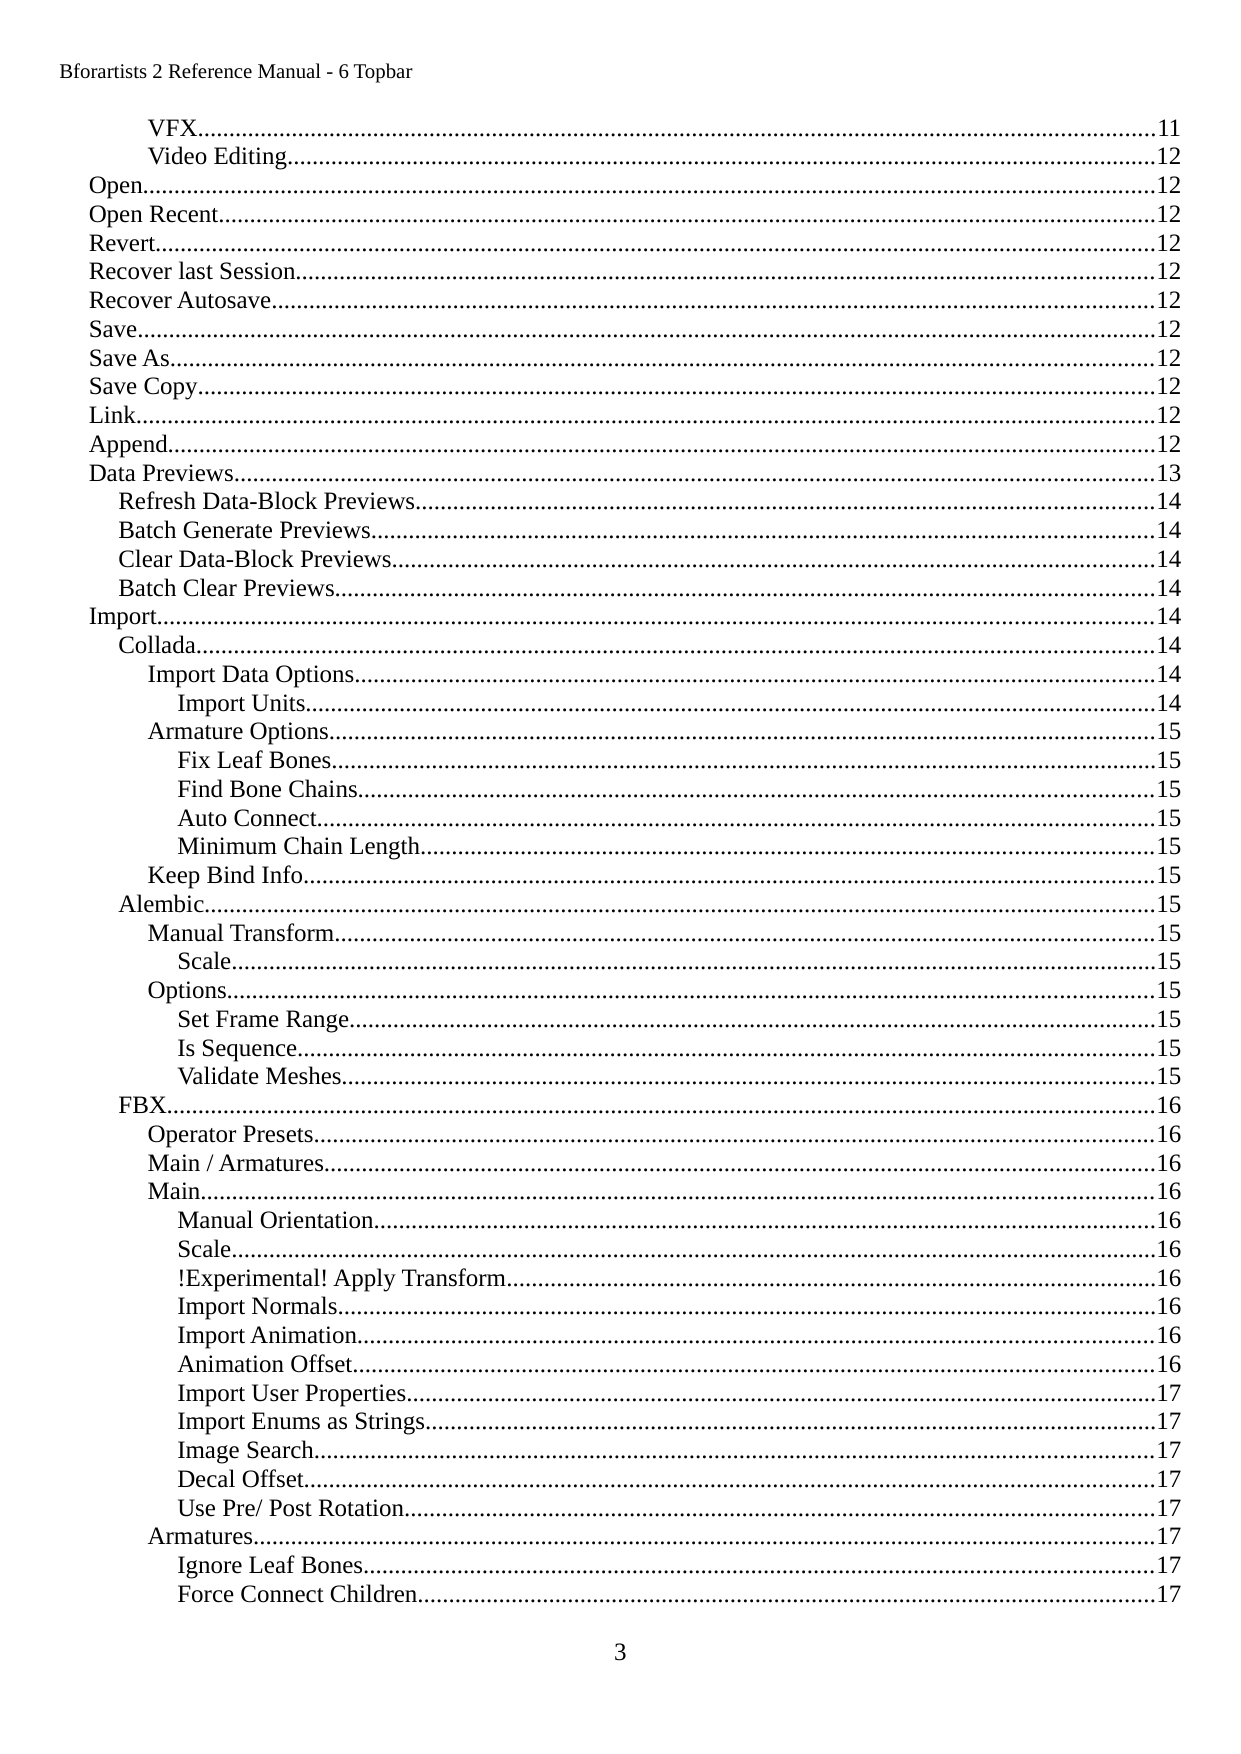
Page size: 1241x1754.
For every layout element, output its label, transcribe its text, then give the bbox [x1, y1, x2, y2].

text Alembic 15 [118, 889, 1181, 918]
text Import Enums as Strings 17 [177, 1406, 1181, 1435]
text Revert 12 [88, 228, 1181, 256]
text Find Bone Chains 15 [177, 774, 1181, 803]
text Keep Bind Info 15 [147, 860, 1181, 889]
text Manual Orientation 16 [177, 1205, 1181, 1234]
text Collada 14 [118, 630, 1181, 659]
text Image Search 17 [177, 1435, 1181, 1464]
text Scale 15 [177, 946, 1181, 975]
text Video Editing 12 [147, 141, 1181, 170]
text Set Frame Range 15 [177, 1004, 1181, 1033]
text Scale 16 [177, 1234, 1181, 1263]
text Import Units 14 [177, 688, 1181, 716]
text Clear Data-Block Previews 14 [118, 544, 1181, 573]
text Armatures 17 [147, 1521, 1181, 1550]
text Use Pre/ Post Rotation 17 [177, 1493, 1181, 1521]
text Import Animation 16 [177, 1320, 1181, 1349]
text Auto Connect 15 [177, 803, 1181, 831]
text Save 12 [88, 314, 1181, 343]
text Link 12 [88, 400, 1181, 429]
text Ignore Leaf Bones 17 [177, 1550, 1181, 1579]
text Validate Meshes 15 [177, 1061, 1181, 1090]
text Save As 12 [88, 343, 1181, 371]
text Append 12 [88, 429, 1181, 458]
text Refresh Data-Block Previews 14 [118, 486, 1181, 515]
text Armature Options 15 [147, 716, 1181, 745]
text Main 16 [147, 1176, 1181, 1205]
text Open 12 [88, 170, 1181, 199]
text Main / Armatures 16 [147, 1148, 1181, 1176]
text Animation Offset 16 [177, 1349, 1181, 1378]
text Recover last Session 12 [88, 256, 1181, 285]
text Decal Offset 17 [177, 1464, 1181, 1493]
text Save Copy 12 [88, 371, 1181, 400]
text Operator Presets 16 [147, 1119, 1181, 1148]
text Batch Generate Previews 14 [118, 515, 1181, 544]
text Force Connect Children 17 [177, 1579, 1181, 1608]
text Import 14 [88, 601, 1181, 630]
text Open Recent 12 [88, 199, 1181, 228]
text Manual Transform 15 [147, 918, 1181, 946]
text Recover Autosave 12 [88, 285, 1181, 314]
text Options 15 [147, 975, 1181, 1004]
text !Experimental! Apply Transform 16 [177, 1263, 1181, 1291]
text VFX 11 [147, 113, 1181, 141]
text Minimum Chain Length 15 [177, 831, 1181, 860]
text Data Previews 13 [88, 458, 1181, 486]
text Batch Clear Previews 14 [118, 573, 1181, 601]
text Is Sequence 15 [177, 1033, 1181, 1061]
text Import Normals 16 [177, 1291, 1181, 1320]
text Import Data Options 14 [147, 659, 1181, 688]
text Fix Leaf Bones 15 [177, 745, 1181, 774]
text Import User Properties 17 [177, 1378, 1181, 1406]
text FBX 16 [118, 1090, 1181, 1119]
